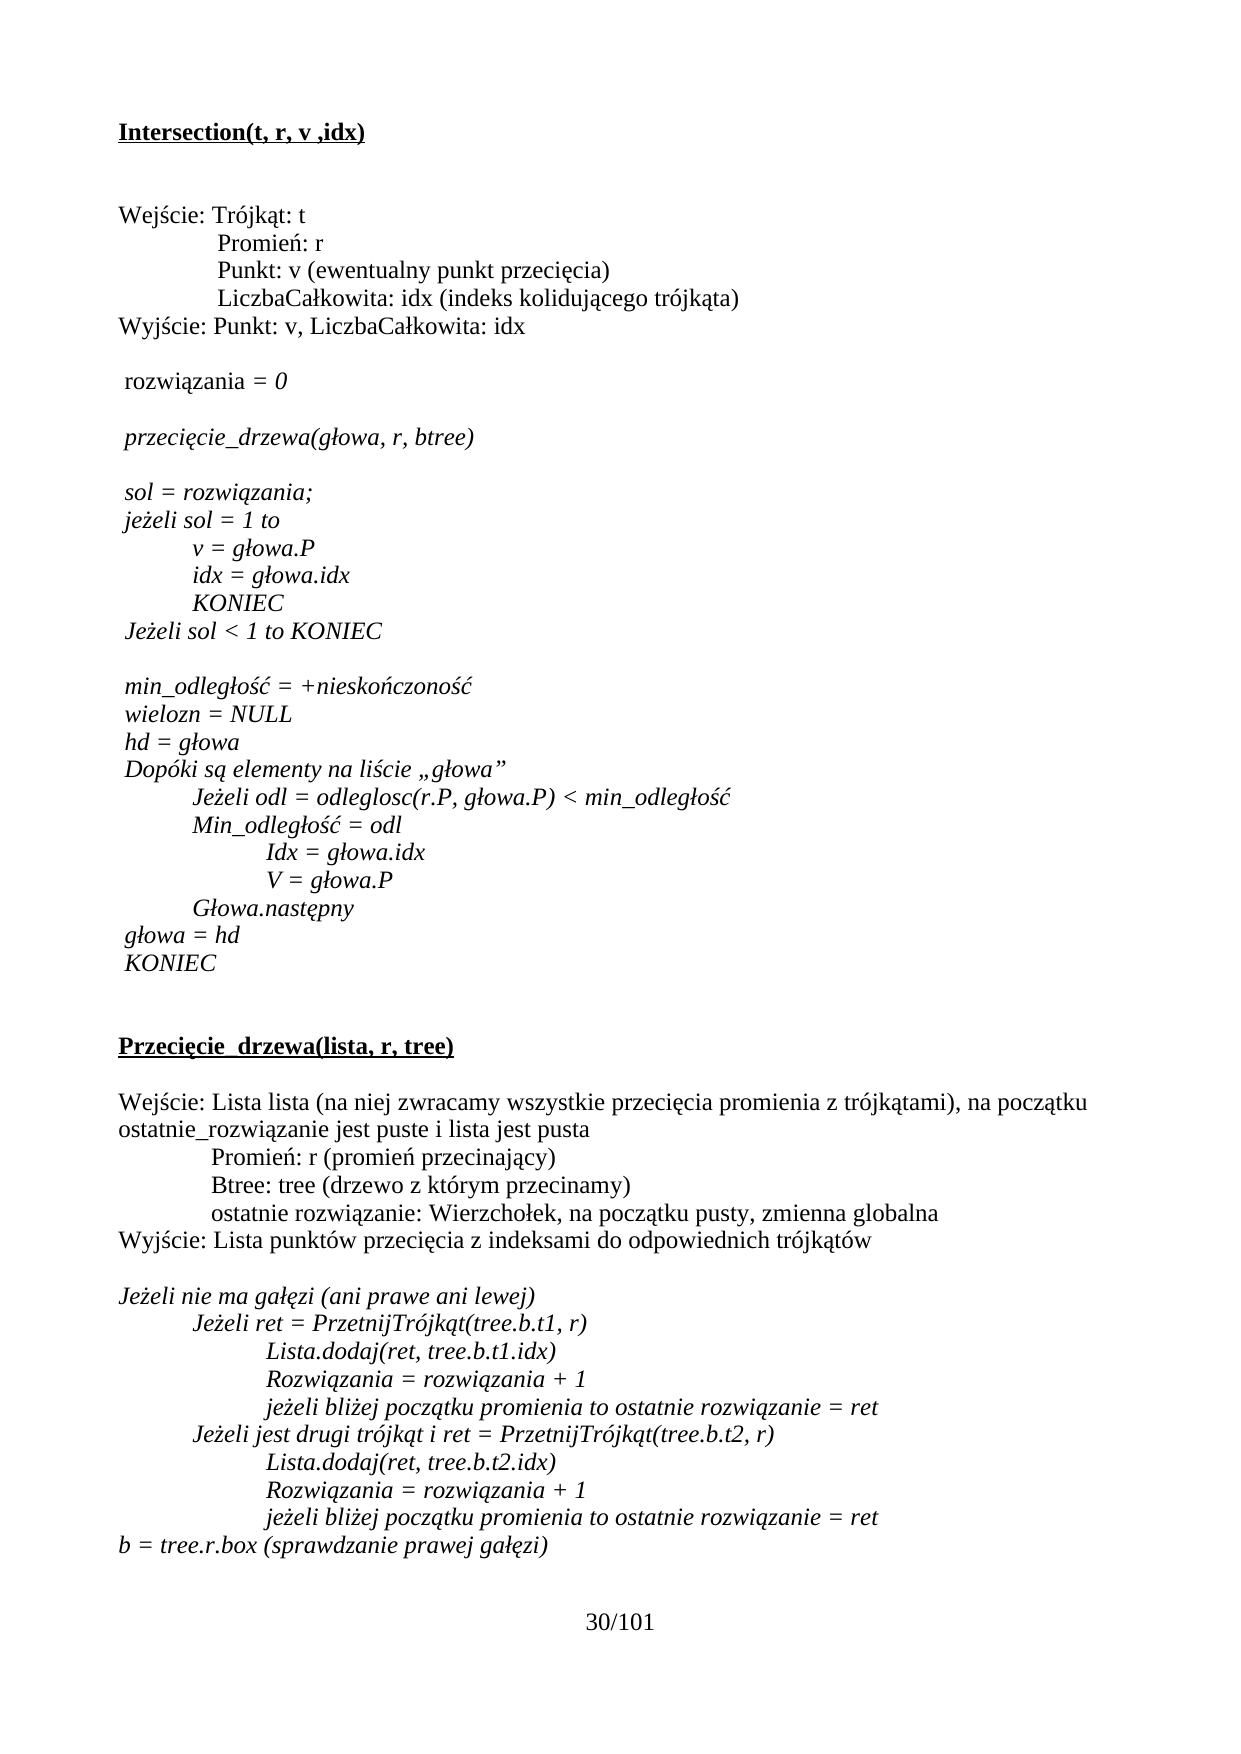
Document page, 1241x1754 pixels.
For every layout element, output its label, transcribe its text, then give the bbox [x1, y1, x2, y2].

text Jeżeli ret = PrzetnijTrójkąt(tree.b.t1, r) [118, 1309, 1122, 1337]
text Wyjście: Punkt: v, LiczbaCałkowita: idx [118, 312, 1122, 340]
text rozwiązania = 0 [118, 367, 1122, 395]
text Min_odległość = odl [118, 811, 1122, 838]
text V = głowa.P [118, 866, 1122, 894]
text jeżeli bliżej początku promienia to ostatnie rozwiązanie = ret [118, 1393, 1122, 1420]
text głowa = hd [118, 922, 1122, 949]
text Wyjście: Lista punktów przecięcia z indeksami do odpowiednich trójkątów [118, 1226, 1122, 1254]
text jeżeli sol = 1 to [118, 506, 1122, 534]
text Intersection(t, r, v ,idx) [118, 118, 1122, 146]
text Btree: tree (drzewo z którym przecinamy) [118, 1171, 1122, 1199]
text sol = rozwiązania; [118, 478, 1122, 506]
text wielozn = NULL [118, 700, 1122, 728]
text v = głowa.P [118, 534, 1122, 561]
text przecięcie_drzewa(głowa, r, btree) [118, 423, 1122, 451]
text hd = głowa [118, 728, 1122, 755]
text ostatnie rozwiązanie: Wierzchołek, na początku pusty, zmienna globalna [118, 1199, 1122, 1226]
text Dopóki są elementy na liście „głowa” [118, 755, 1122, 783]
text Lista.dodaj(ret, tree.b.t1.idx) [118, 1337, 1122, 1365]
text Rozwiązania = rozwiązania + 1 [118, 1365, 1122, 1393]
text Przecięcie_drzewa(lista, r, tree) [118, 1032, 1122, 1060]
text idx = głowa.idx [118, 561, 1122, 589]
text Jeżeli odl = odleglosc(r.P, głowa.P) < min_odległość [118, 783, 1122, 811]
text Punkt: v (ewentualny punkt przecięcia) [118, 257, 1122, 284]
text Idx = głowa.idx [118, 838, 1122, 866]
text Promień: r [118, 229, 1122, 257]
text jeżeli bliżej początku promienia to ostatnie rozwiązanie = ret [118, 1503, 1122, 1531]
text KONIEC [118, 589, 1122, 617]
text b = tree.r.box (sprawdzanie prawej gałęzi) [118, 1531, 1122, 1559]
text LiczbaCałkowita: idx (indeks kolidującego trójkąta) [118, 284, 1122, 312]
text Rozwiązania = rozwiązania + 1 [118, 1476, 1122, 1503]
text Jeżeli jest drugi trójkąt i ret = PrzetnijTrójkąt(tree.b.t2, r) [118, 1420, 1122, 1448]
text KONIEC [118, 949, 1122, 977]
text Lista.dodaj(ret, tree.b.t2.idx) [118, 1448, 1122, 1476]
text Promień: r (promień przecinający) [118, 1143, 1122, 1171]
text min_odległość = +nieskończoność [118, 672, 1122, 700]
text Wejście: Lista lista (na niej zwracamy wszystkie przecięcia promienia z trójkątami), na początku ostatnie_rozwiązanie jest puste i lista jest pusta [118, 1088, 1122, 1143]
text Wejście: Trójkąt: t [118, 201, 1122, 229]
text Jeżeli nie ma gałęzi (ani prawe ani lewej) [118, 1282, 1122, 1309]
text Głowa.następny [118, 894, 1122, 922]
text Jeżeli sol < 1 to KONIEC [118, 617, 1122, 644]
